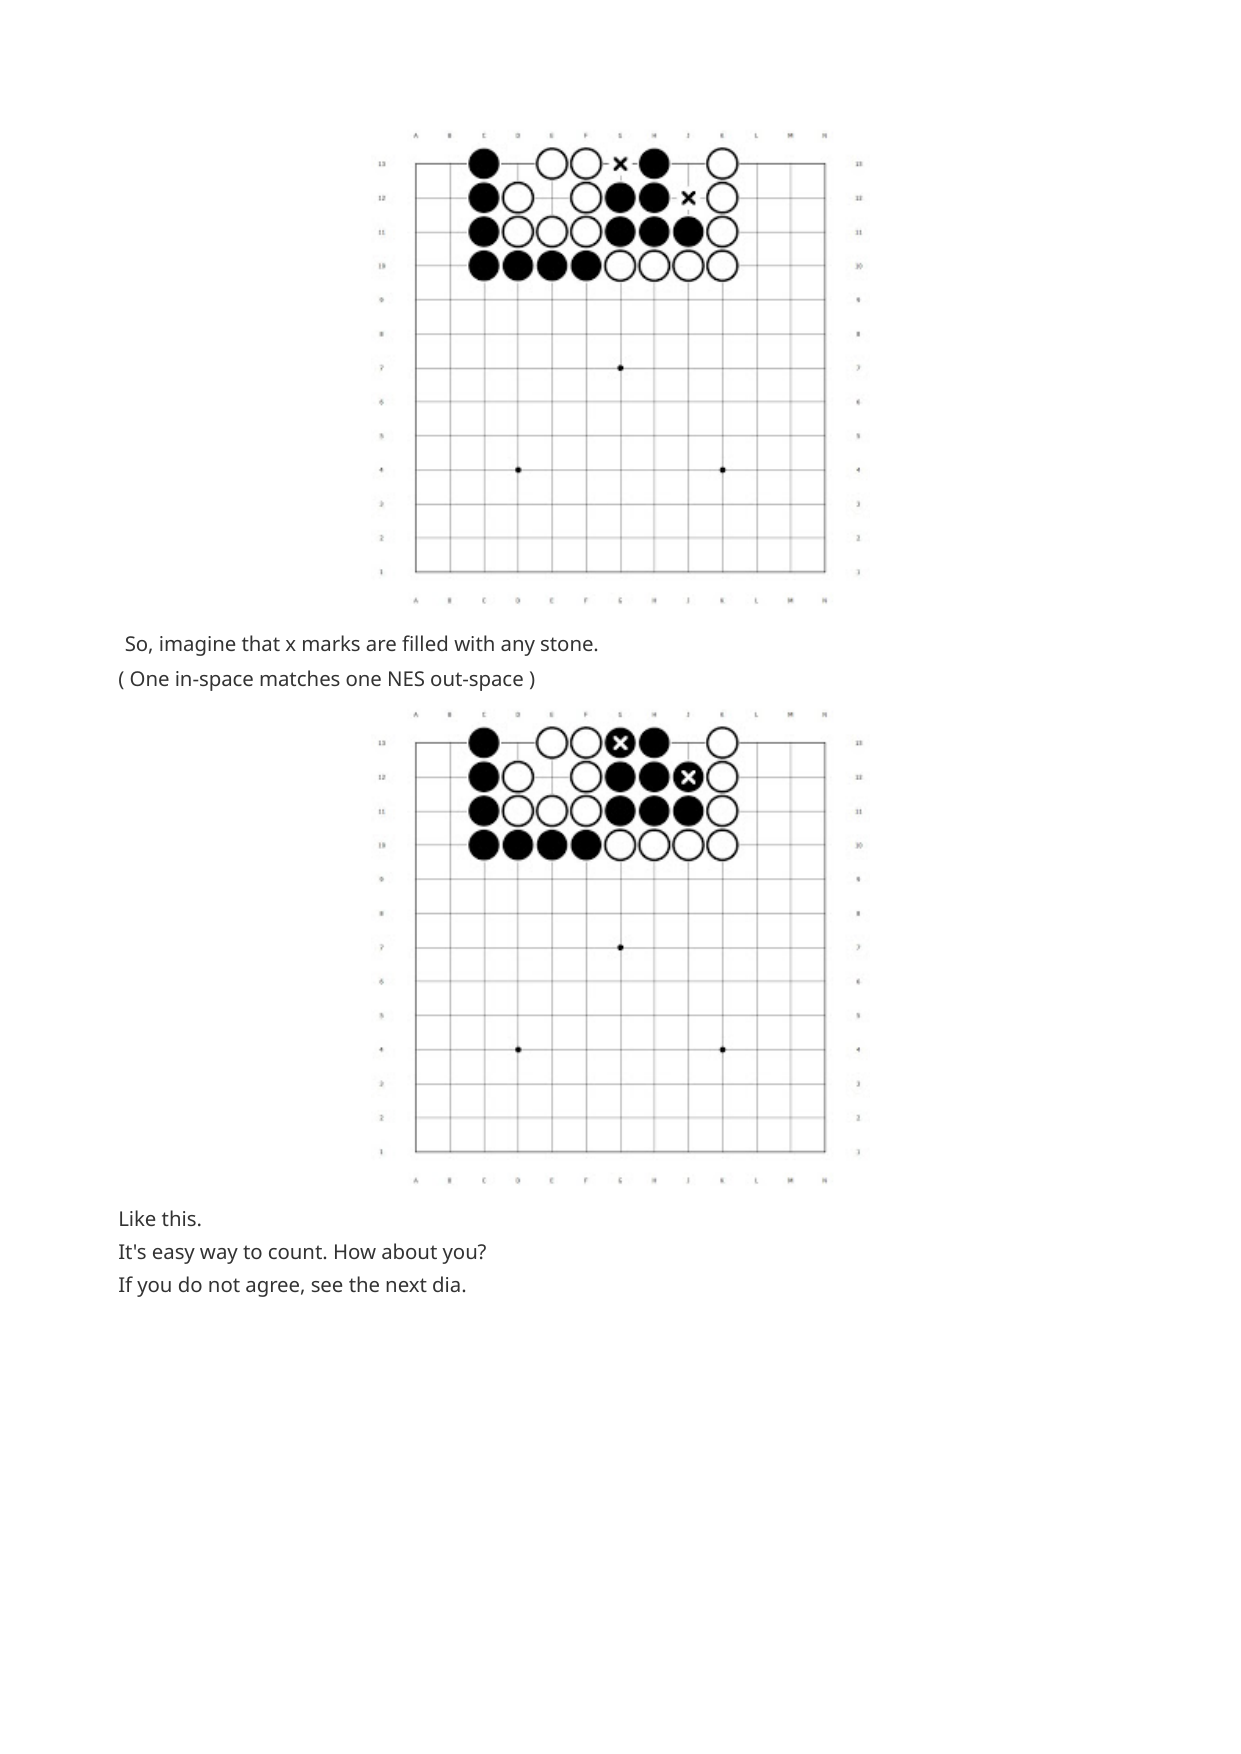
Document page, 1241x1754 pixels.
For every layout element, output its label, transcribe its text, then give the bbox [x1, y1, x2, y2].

text Like this. It's easy way to count. How about you? If you do not agree, see the next dia. [118, 1204, 1122, 1299]
text So, imagine that x marks are filled with any stone. ( One in-space matches one NES out-space ) [118, 625, 1122, 692]
picture [371, 119, 870, 618]
picture [371, 699, 870, 1198]
